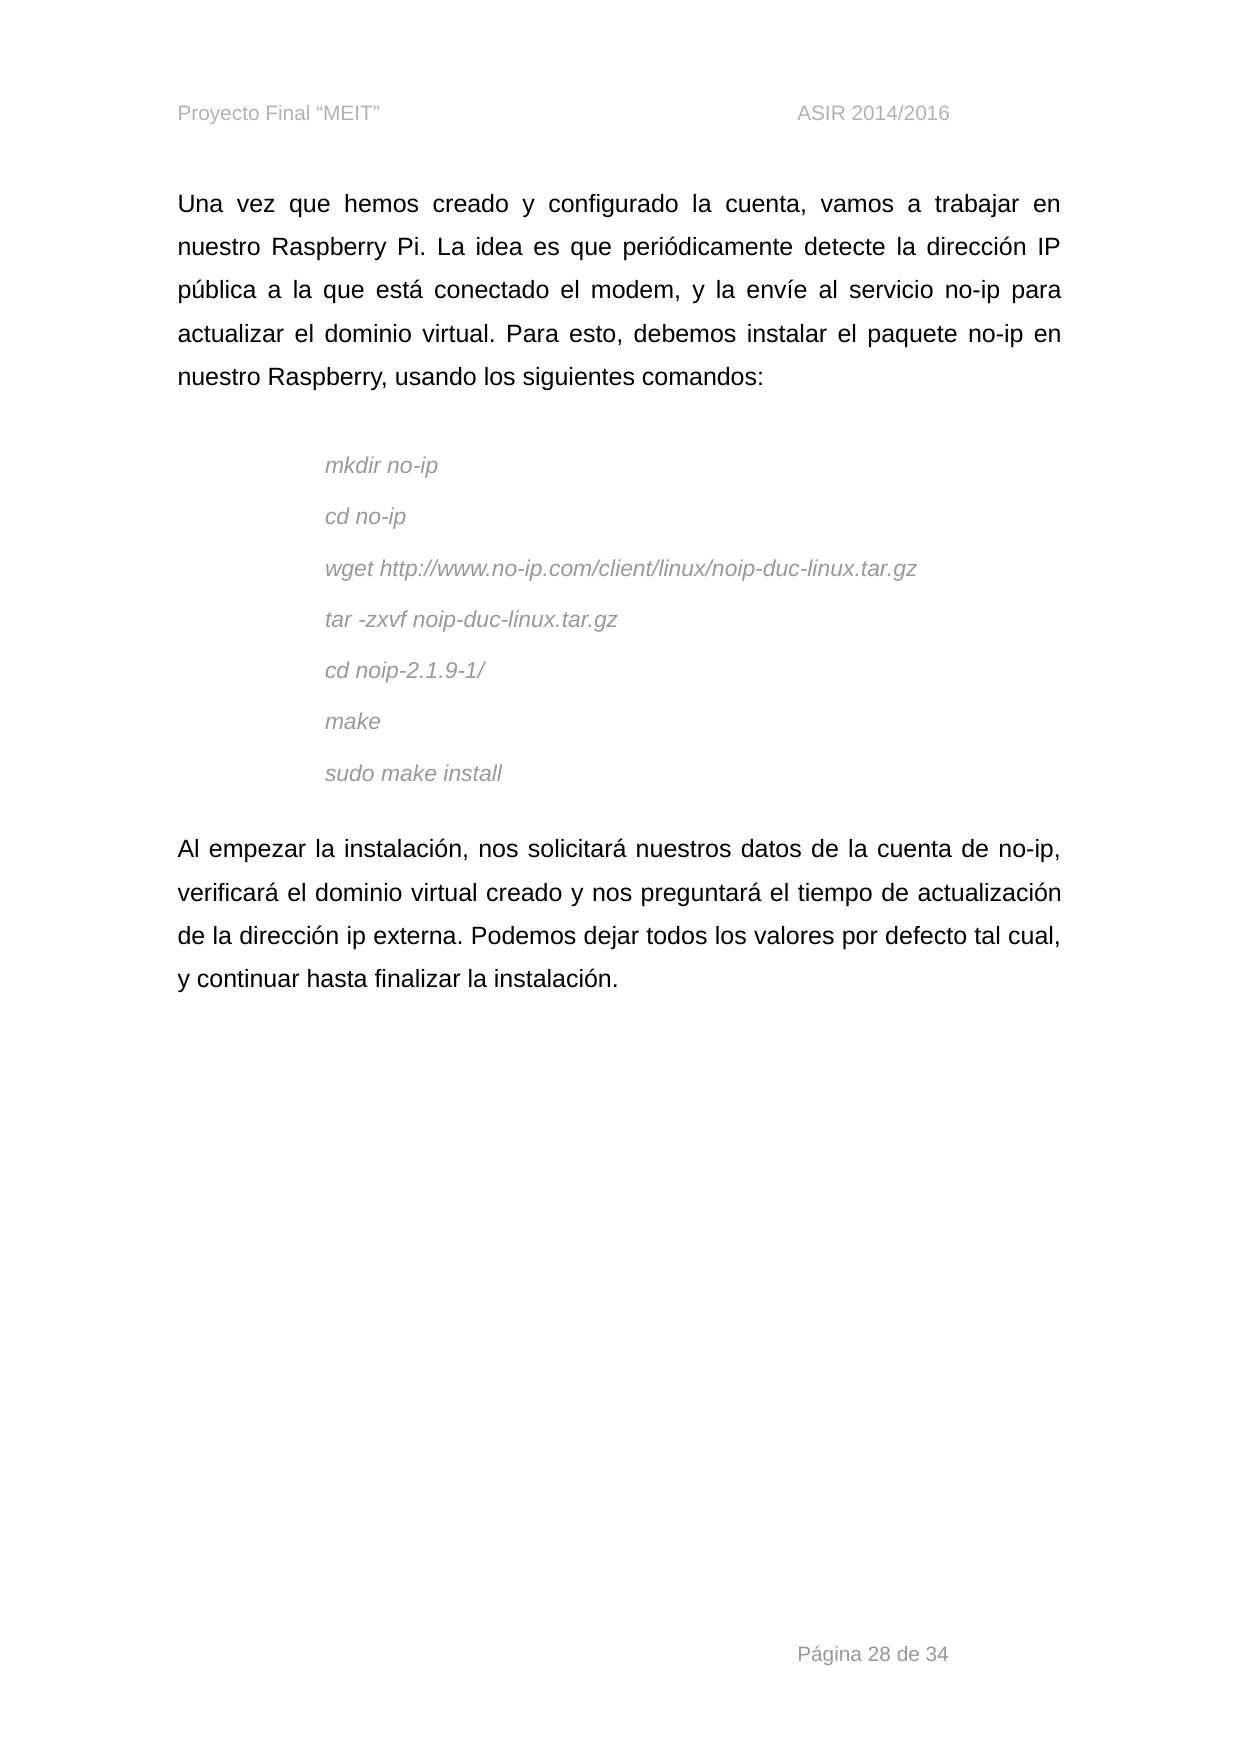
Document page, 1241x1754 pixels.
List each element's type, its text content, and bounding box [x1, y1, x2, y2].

text Al empezar la instalación, nos solicitará nuestros datos de la cuenta de no-ip, verificará el dominio virtual creado y nos preguntará el tiempo de actualización de la dirección ip externa. Podemos dejar todos los valores por defecto tal cual, y continuar hasta finalizar la instalación. [177, 834, 1063, 993]
text cd noip-2.1.9-1/ [325, 657, 1063, 683]
text wget http://www.no-ip.com/client/linux/noip-duc-linux.tar.gz [325, 554, 1063, 581]
text cd no-ip [325, 503, 1063, 530]
text Una vez que hemos creado y configurado la cuenta, vamos a trabajar en nuestro Raspberry Pi. La idea es que periódicamente detecte la dirección IP pública a la que está conectado el modem, y la envíe al servicio no-ip para actualizar el dominio virtual. Para esto, debemos instalar el paquete no-ip en nuestro Raspberry, usando los siguientes comandos: [177, 189, 1063, 390]
text tar -zxvf noip-duc-linux.tar.gz [325, 606, 1063, 632]
text mkdir no-ip [325, 452, 1063, 478]
text sudo make install [325, 759, 1063, 786]
text make [325, 708, 1063, 735]
